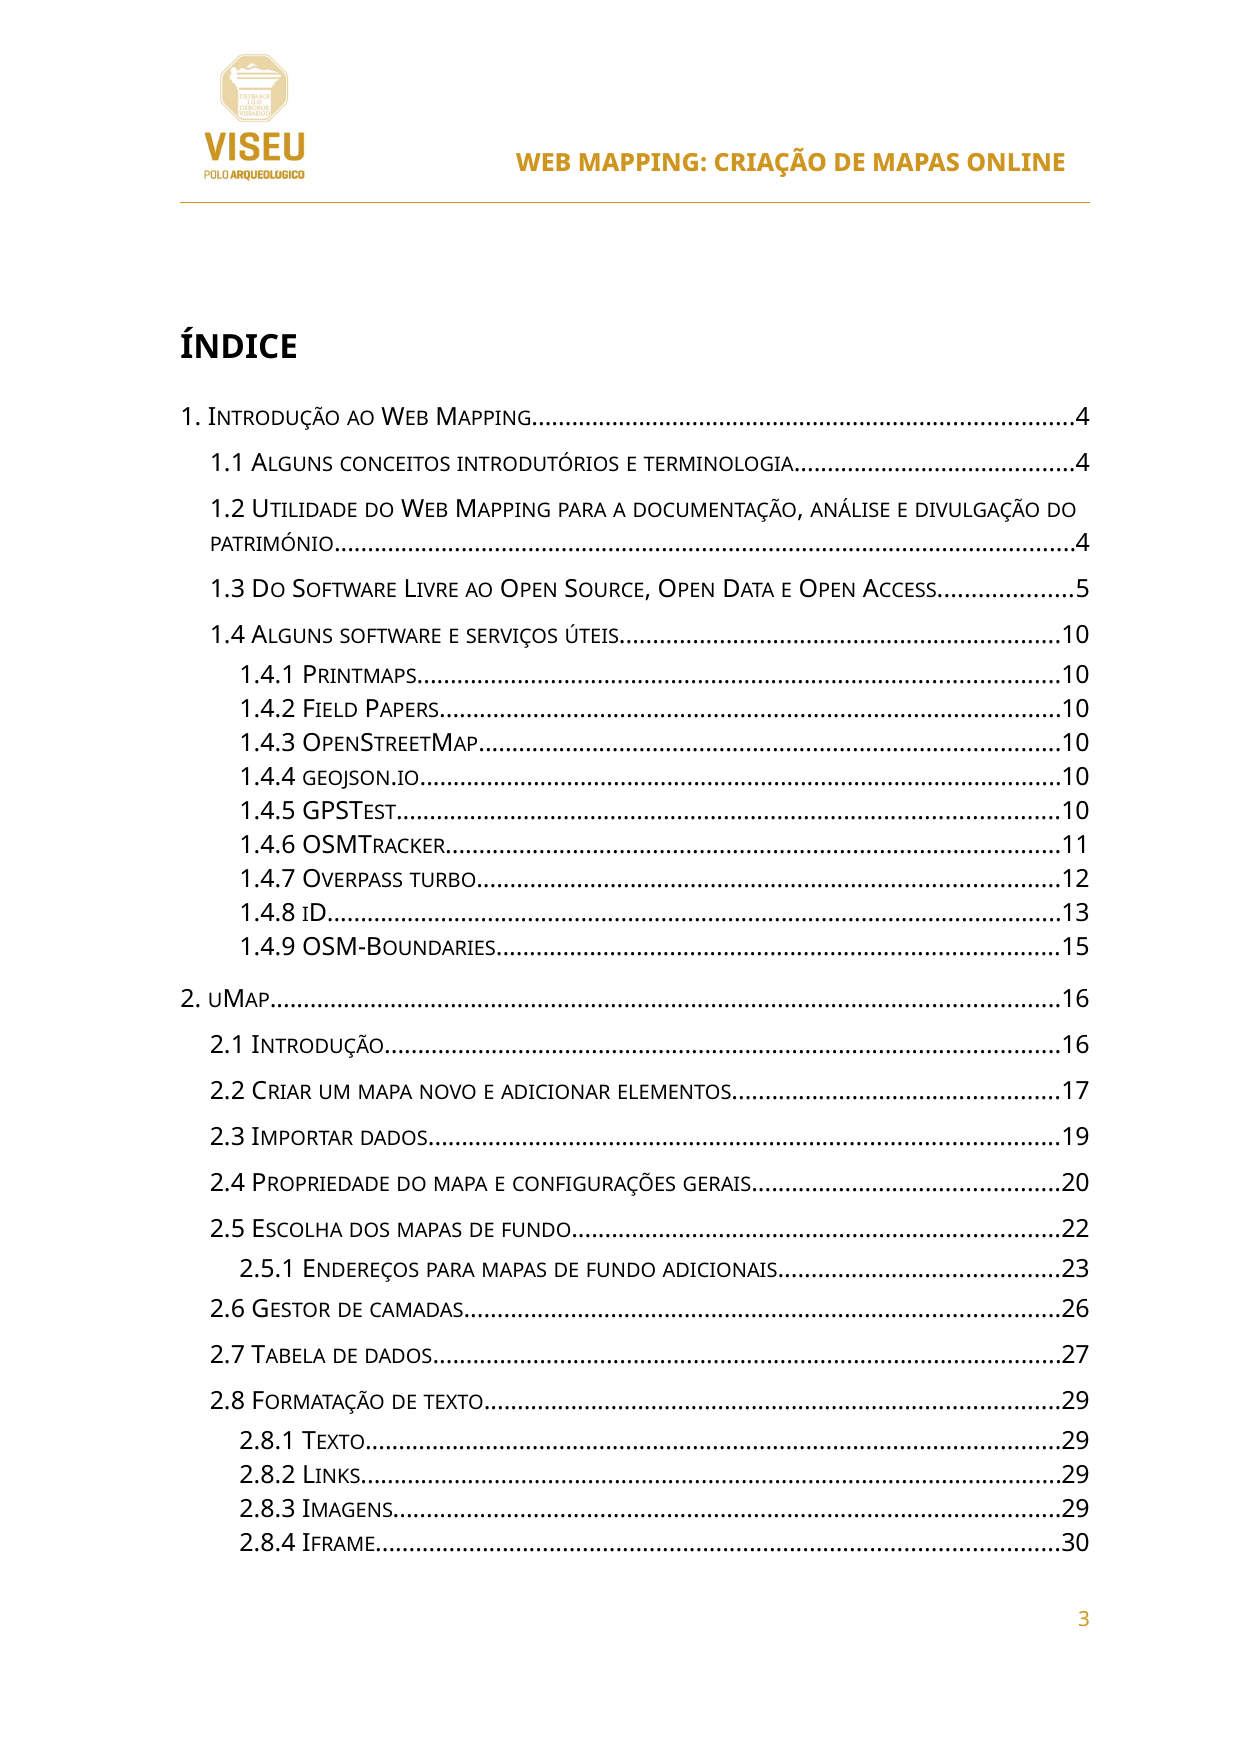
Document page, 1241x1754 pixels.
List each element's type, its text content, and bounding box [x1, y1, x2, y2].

text 1.4.7 Overpass turbo 12 [239, 861, 1090, 895]
text 1.4 Alguns software e serviços úteis 10 [209, 616, 1090, 651]
text 1.4.4 geojson.io 10 [239, 759, 1090, 793]
text 2.5 Escolha dos mapas de fundo 22 [209, 1210, 1090, 1244]
text 2.4 Propriedade do mapa e configurações gerais 20 [209, 1164, 1090, 1198]
text 1.4.8 iD 13 [239, 895, 1090, 929]
text 1.1 Alguns conceitos introdutórios e terminologia. 4 [209, 444, 1090, 479]
text 1.3 Do Software Livre ao Open Source, Open Data e Open Access 5 [209, 571, 1090, 604]
text 2.3 Importar dados 19 [209, 1118, 1090, 1153]
text 1.4.2 Field Papers 10 [239, 691, 1090, 724]
text 2.8.1 Texto 29 [239, 1422, 1090, 1456]
text 1.4.9 OSM-Boundaries 15 [239, 929, 1090, 963]
text 2.5.1 Endereços para mapas de fundo adicionais 23 [239, 1250, 1090, 1284]
text 2. uMap 16 [180, 981, 1090, 1015]
text 2.8 Formatação de texto 29 [209, 1382, 1090, 1416]
text 2.1 Introdução 16 [209, 1027, 1090, 1061]
text 2.8.4 Iframe 30 [239, 1524, 1090, 1558]
text 1.4.5 GPSTest 10 [239, 793, 1090, 827]
text 2.2 Criar um mapa novo e adicionar elementos 17 [209, 1073, 1090, 1107]
text 1.2 Utilidade do Web Mapping para a documentação, análise e divulgação do património. 4 [209, 491, 1090, 559]
text 2.6 Gestor de camadas 26 [209, 1290, 1090, 1324]
text 2.8.2 Links 29 [239, 1456, 1090, 1490]
text 1. Introdução ao Web Mapping 4 [180, 399, 1090, 433]
subtitle Índice [180, 323, 1090, 368]
text 1.4.6 OSMTracker 11 [239, 827, 1090, 861]
text 1.4.1 Printmaps 10 [239, 656, 1090, 691]
text 1.4.3 OpenStreetMap 10 [239, 724, 1090, 759]
text 2.8.3 Imagens 29 [239, 1490, 1090, 1524]
text 2.7 Tabela de dados 27 [209, 1336, 1090, 1370]
